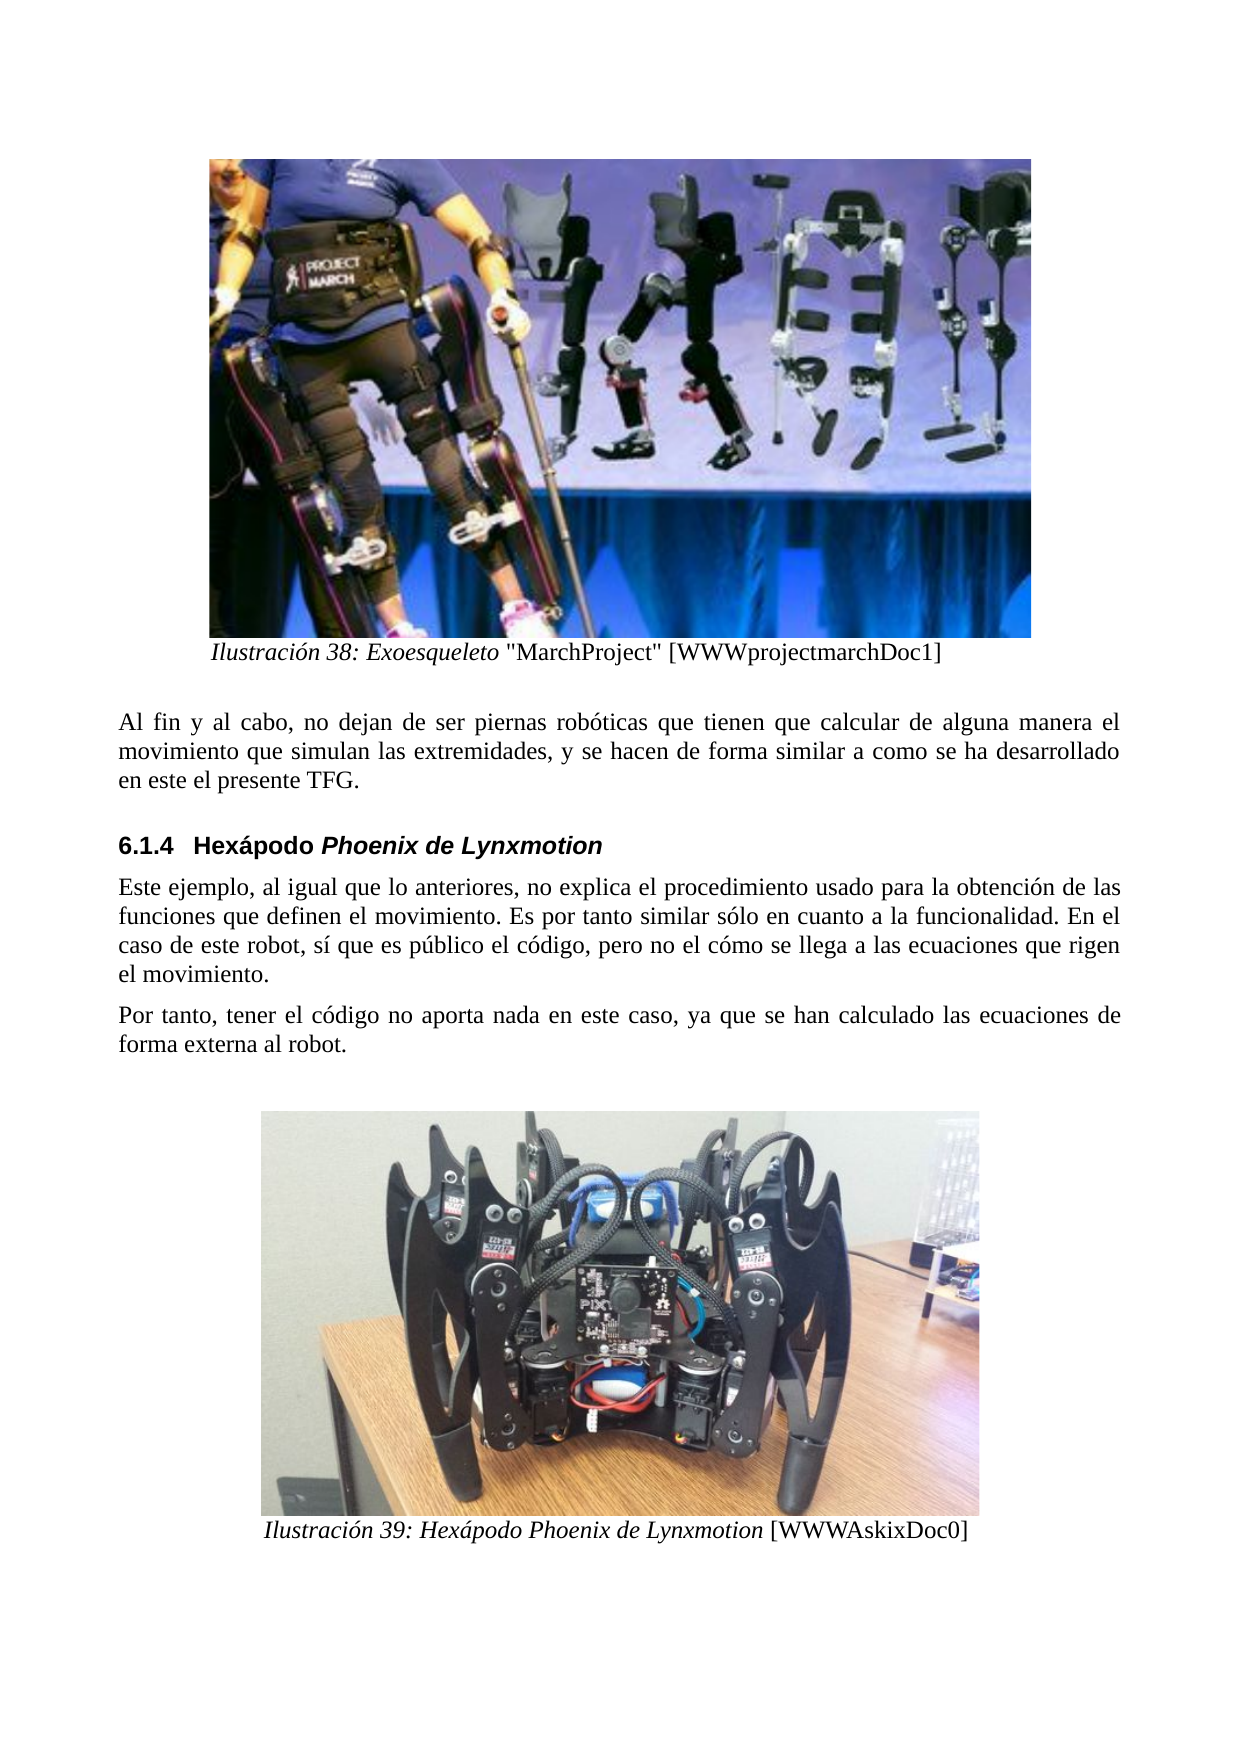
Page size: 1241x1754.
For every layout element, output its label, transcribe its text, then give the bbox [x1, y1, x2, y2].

picture [261, 1111, 980, 1516]
subtitle Hexápodo Phoenix de Lynxmotion [118, 831, 1122, 860]
text Por tanto, tener el código no aporta nada en este caso, ya que se han calculado las ecuaciones de forma externa al robot. [118, 1000, 1122, 1057]
text Este ejemplo, al igual que lo anteriores, no explica el procedimiento usado para la obtención de las funciones que definen el movimiento. Es por tanto similar sólo en cuanto a la funcionalidad. En el caso de este robot, sí que es público el código, pero no el cómo se llega a las ecuaciones que rigen el movimiento. [118, 872, 1122, 987]
text Ilustración 38: Exoesqueleto "MarchProject" [WWWprojectmarchDoc1] [211, 638, 1030, 666]
text Al fin y al cabo, no dejan de ser piernas robóticas que tienen que calcular de alguna manera el movimiento que simulan las extremidades, y se hacen de forma similar a como se ha desarrollado en este el presente TFG. [118, 707, 1122, 794]
picture [209, 159, 1032, 638]
text Ilustración 39: Hexápodo Phoenix de Lynxmotion [WWWAskixDoc0] [264, 1516, 977, 1544]
